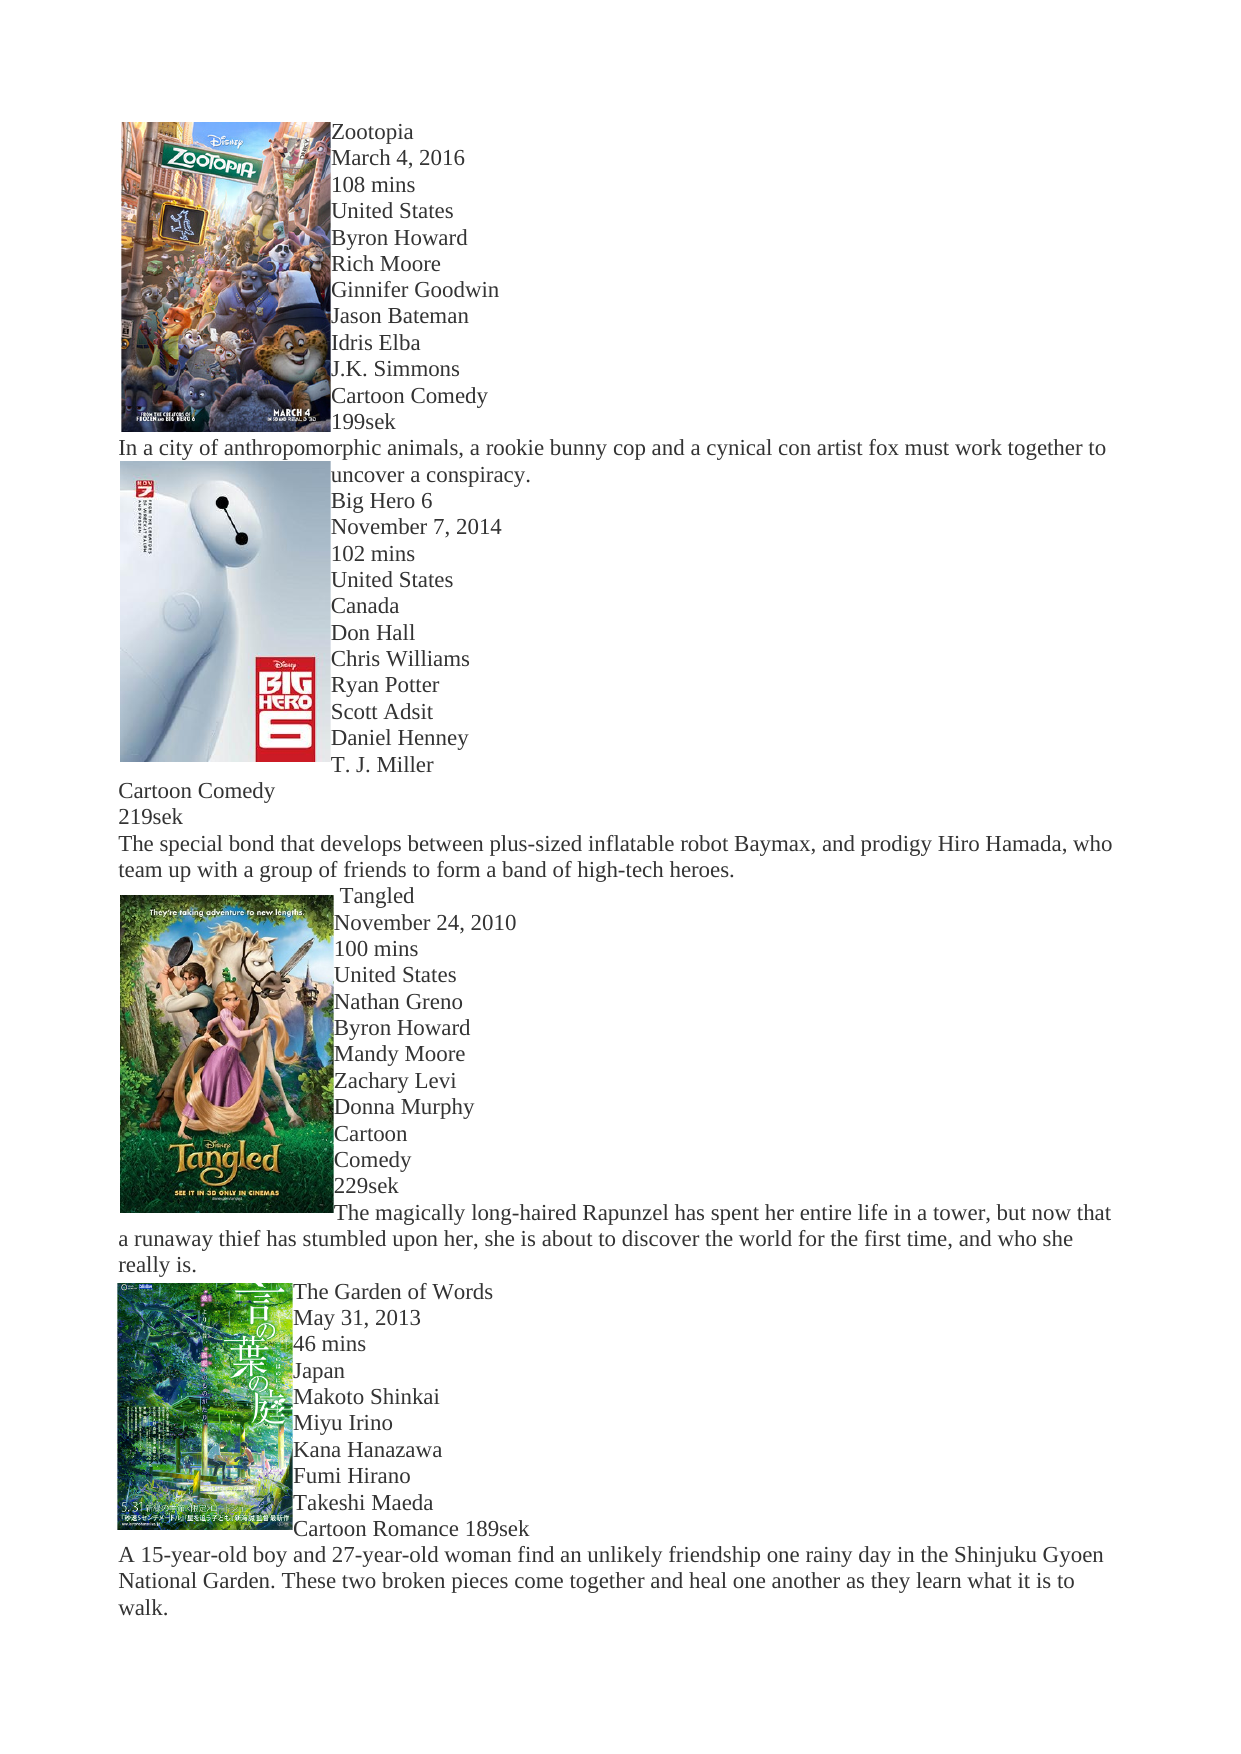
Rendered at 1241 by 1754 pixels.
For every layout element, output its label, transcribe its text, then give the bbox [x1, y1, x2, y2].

text Comedy [334, 1146, 1122, 1172]
text United States [331, 566, 1122, 592]
text Byron Howard [334, 1014, 1122, 1041]
text Byron Howard [331, 223, 1122, 250]
text 102 mins [331, 540, 1122, 566]
text United States [334, 961, 1122, 988]
text Scott Adsit [331, 698, 1122, 724]
text 100 mins [334, 935, 1122, 961]
text November 24, 2010 [334, 909, 1122, 935]
text 229sek [334, 1172, 1122, 1199]
text Idris Elba [331, 329, 1122, 355]
text J.K. Simmons [331, 355, 1122, 382]
picture [117, 1283, 293, 1530]
text Rich Moore [331, 250, 1122, 276]
text Tangled [118, 882, 1122, 909]
text Cartoon [334, 1119, 1122, 1146]
text Ryan Potter [331, 672, 1122, 698]
text Canada [331, 592, 1122, 619]
text 219sek [118, 803, 1122, 830]
text T. J. Miller [118, 751, 1122, 777]
picture [120, 895, 334, 1213]
text Nathan Greno [334, 988, 1122, 1014]
text 199sek [118, 408, 1122, 434]
picture [120, 461, 331, 762]
text United States [331, 197, 1122, 223]
text Makoto Shinkai [293, 1383, 1122, 1409]
text Takeshi Maeda [293, 1488, 1122, 1515]
text Jason Bateman [331, 303, 1122, 329]
text Ginnifer Goodwin [331, 276, 1122, 303]
text Miyu Irino [293, 1409, 1122, 1436]
text May 31, 2013 [293, 1304, 1122, 1330]
text Cartoon Romance 189sek [118, 1515, 1122, 1541]
text Cartoon Comedy [118, 777, 1122, 803]
text November 7, 2014 [331, 513, 1122, 540]
text In a city of anthropomorphic animals, a rookie bunny cop and a cynical con artist fox must work together to uncover a conspiracy. [118, 434, 1122, 487]
text Fumi Hirano [293, 1462, 1122, 1488]
text Donna Murphy [334, 1093, 1122, 1119]
text 46 mins [293, 1330, 1122, 1357]
text Zootopia [118, 118, 1122, 144]
text Japan [293, 1357, 1122, 1383]
text Don Hall [331, 619, 1122, 645]
text Kana Hanazawa [293, 1436, 1122, 1462]
text Daniel Henney [331, 724, 1122, 751]
text A 15-year-old boy and 27-year-old woman find an unlikely friendship one rainy day in the Shinjuku Gyoen National Garden. These two broken pieces come together and heal one another as they learn what it is to walk. [118, 1541, 1122, 1620]
text Zachary Levi [334, 1067, 1122, 1093]
picture [121, 122, 331, 432]
text 108 mins [331, 171, 1122, 197]
text Big Hero 6 [331, 487, 1122, 513]
text Chris Williams [331, 645, 1122, 672]
text The Garden of Words [118, 1278, 1122, 1304]
text Cartoon Comedy [331, 382, 1122, 408]
text The special bond that develops between plus-sized inflatable robot Baymax, and prodigy Hiro Hamada, who team up with a group of friends to form a band of high-tech heroes. [118, 830, 1122, 882]
text The magically long-haired Rapunzel has spent her entire life in a tower, but now that a runaway thief has stumbled upon her, she is about to discover the world for the first time, and who she really is. [118, 1199, 1122, 1278]
text Mandy Moore [334, 1041, 1122, 1067]
text March 4, 2016 [331, 144, 1122, 171]
